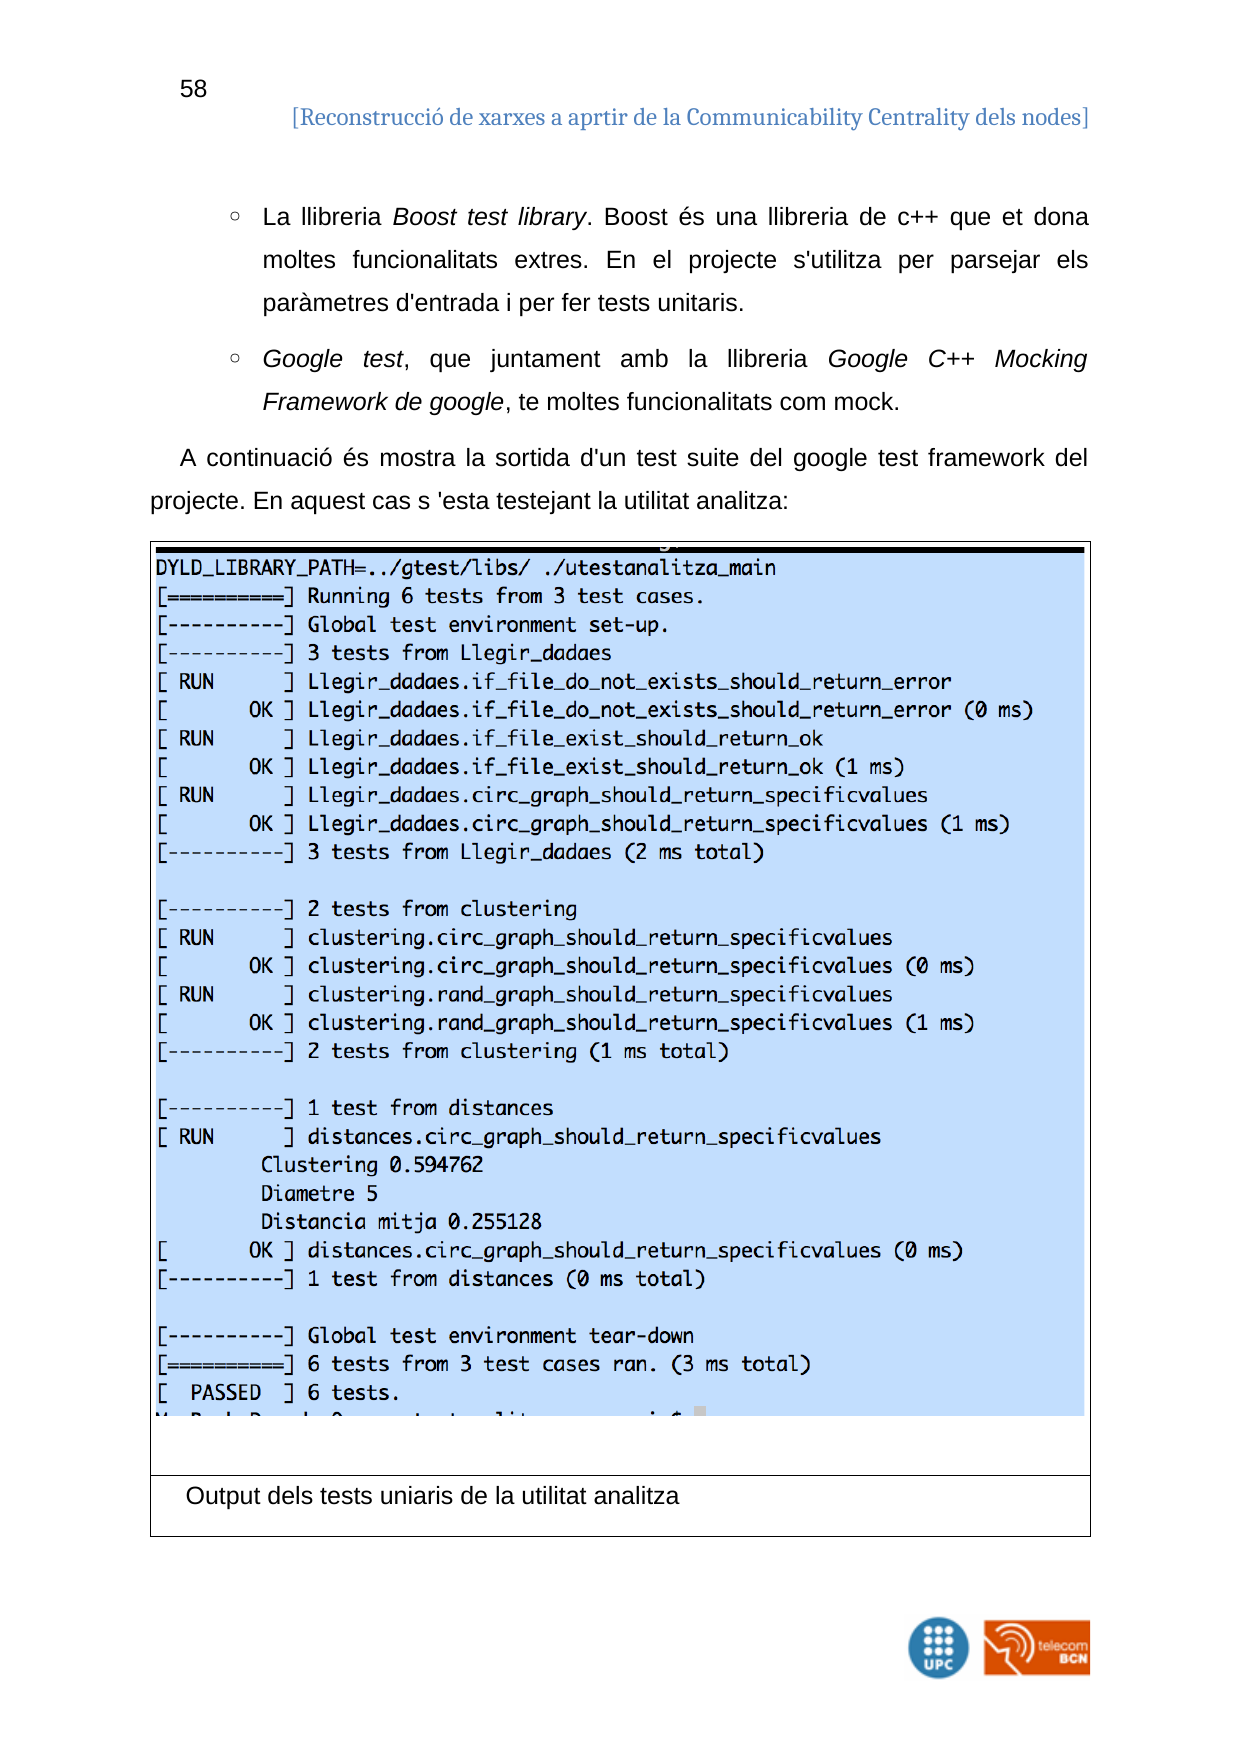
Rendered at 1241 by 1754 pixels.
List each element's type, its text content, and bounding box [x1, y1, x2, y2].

text A continuació és mostra la sortida d'un test suite del google test framework del projecte. En aquest cas s 'esta testejant la utilitat analitza: [150, 442, 1090, 514]
table_cell Output dels tests uniaris de la utilitat analitza [151, 1476, 1090, 1536]
picture [155, 547, 1085, 1416]
list Google test, que juntament amb la llibreria Google C++ Mocking Framework de google, te moltes funcionalitats com mock. [225, 344, 1090, 416]
table_header [151, 542, 1090, 1475]
picture [904, 1614, 1091, 1681]
list La llibreria Boost test library. Boost és una llibreria de c++ que et dona moltes funcionalitats extres. En el projecte s'utilitza per parsejar els paràmetres d'entrada i per fer tests unitaris. [225, 202, 1090, 317]
